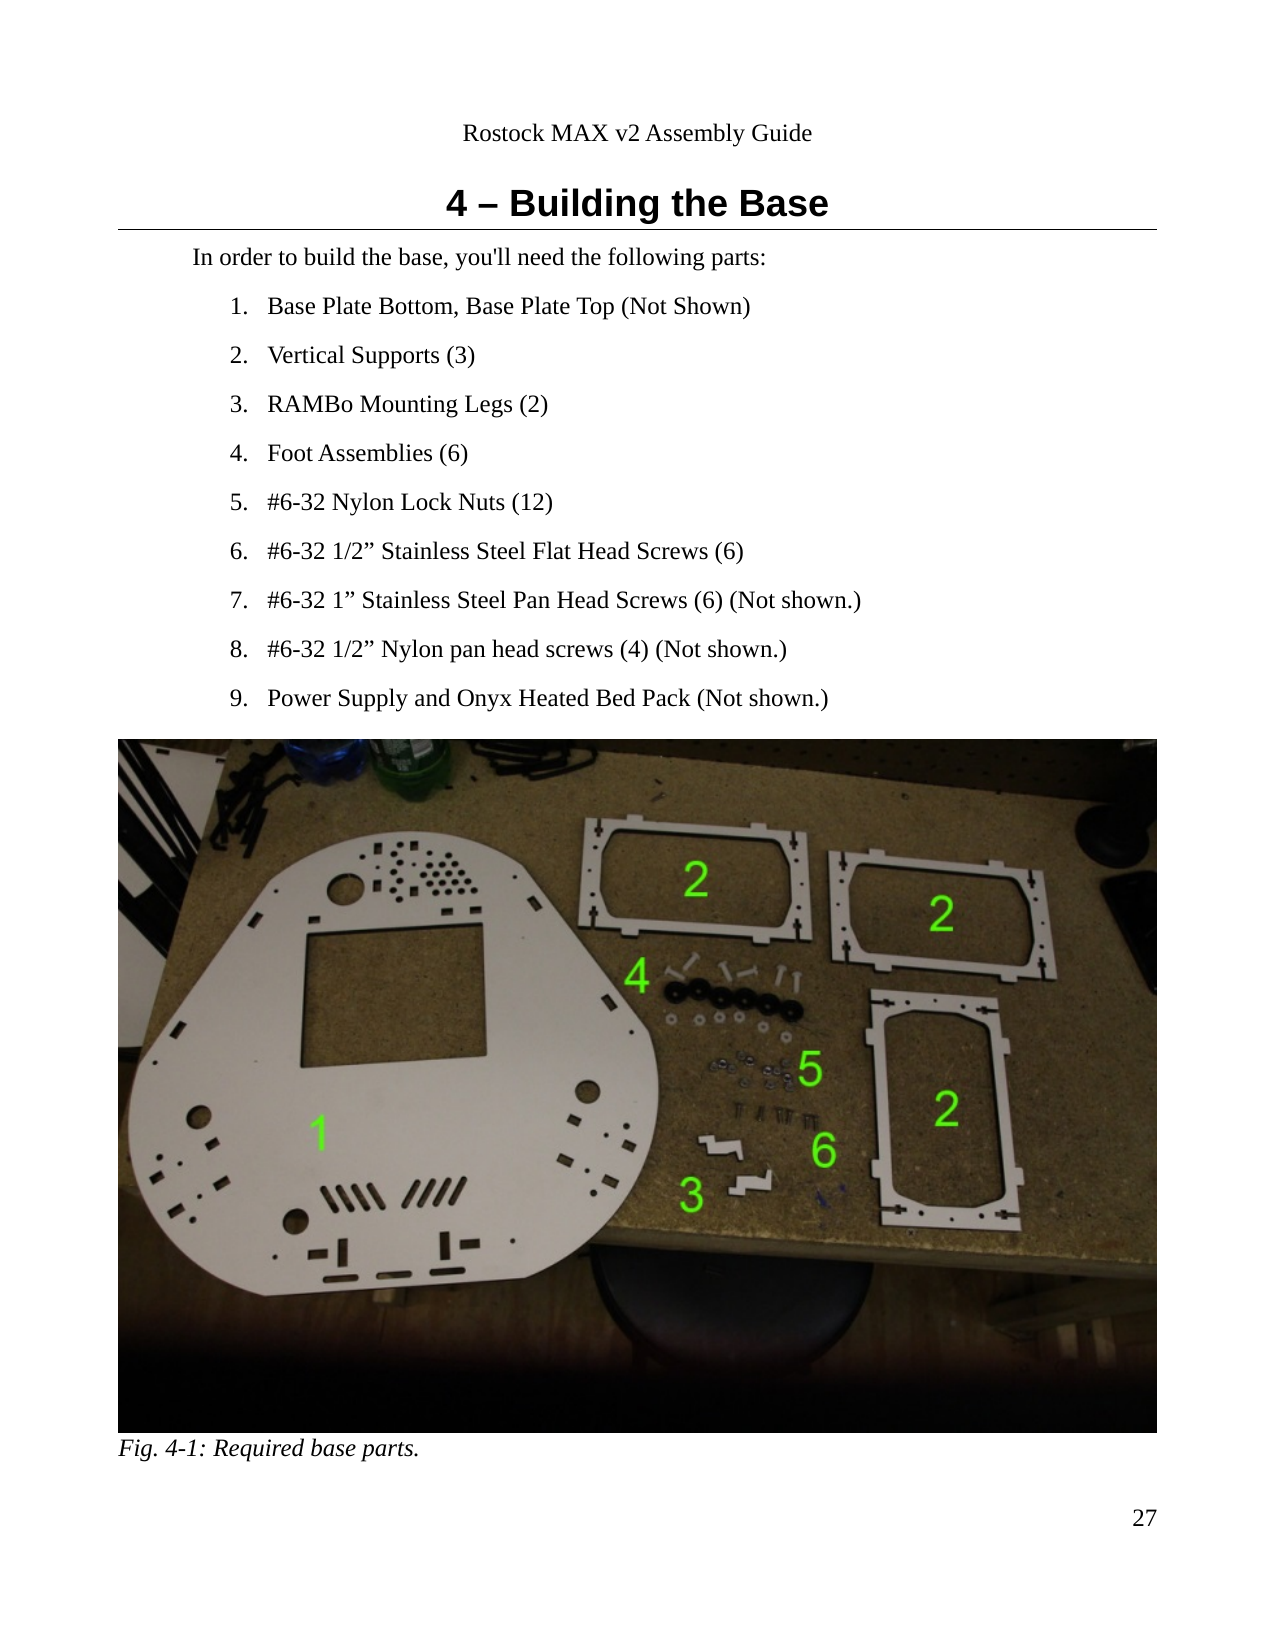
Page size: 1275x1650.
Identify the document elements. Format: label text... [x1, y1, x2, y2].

list #6-32 1/2” Stainless Steel Flat Head Screws (6) [229, 536, 1157, 565]
list Base Plate Bottom, Base Plate Top (Not Shown) [229, 291, 1157, 320]
list #6-32 1” Stainless Steel Pan Head Screws (6) (Not shown.) [229, 585, 1157, 614]
picture [118, 739, 1157, 1433]
text In order to build the base, you'll need the following parts: [118, 242, 1157, 271]
list Power Supply and Onyx Heated Bed Pack (Not shown.) [229, 683, 1157, 712]
subtitle 4 – Building the Base [118, 177, 1157, 229]
list RAMBo Mounting Legs (2) [229, 389, 1157, 418]
list #6-32 Nylon Lock Nuts (12) [229, 487, 1157, 516]
list #6-32 1/2” Nylon pan head screws (4) (Not shown.) [229, 634, 1157, 663]
list Foot Assemblies (6) [229, 438, 1157, 467]
text Fig. 4-1: Required base parts. [118, 1433, 1157, 1461]
list Vertical Supports (3) [229, 340, 1157, 369]
